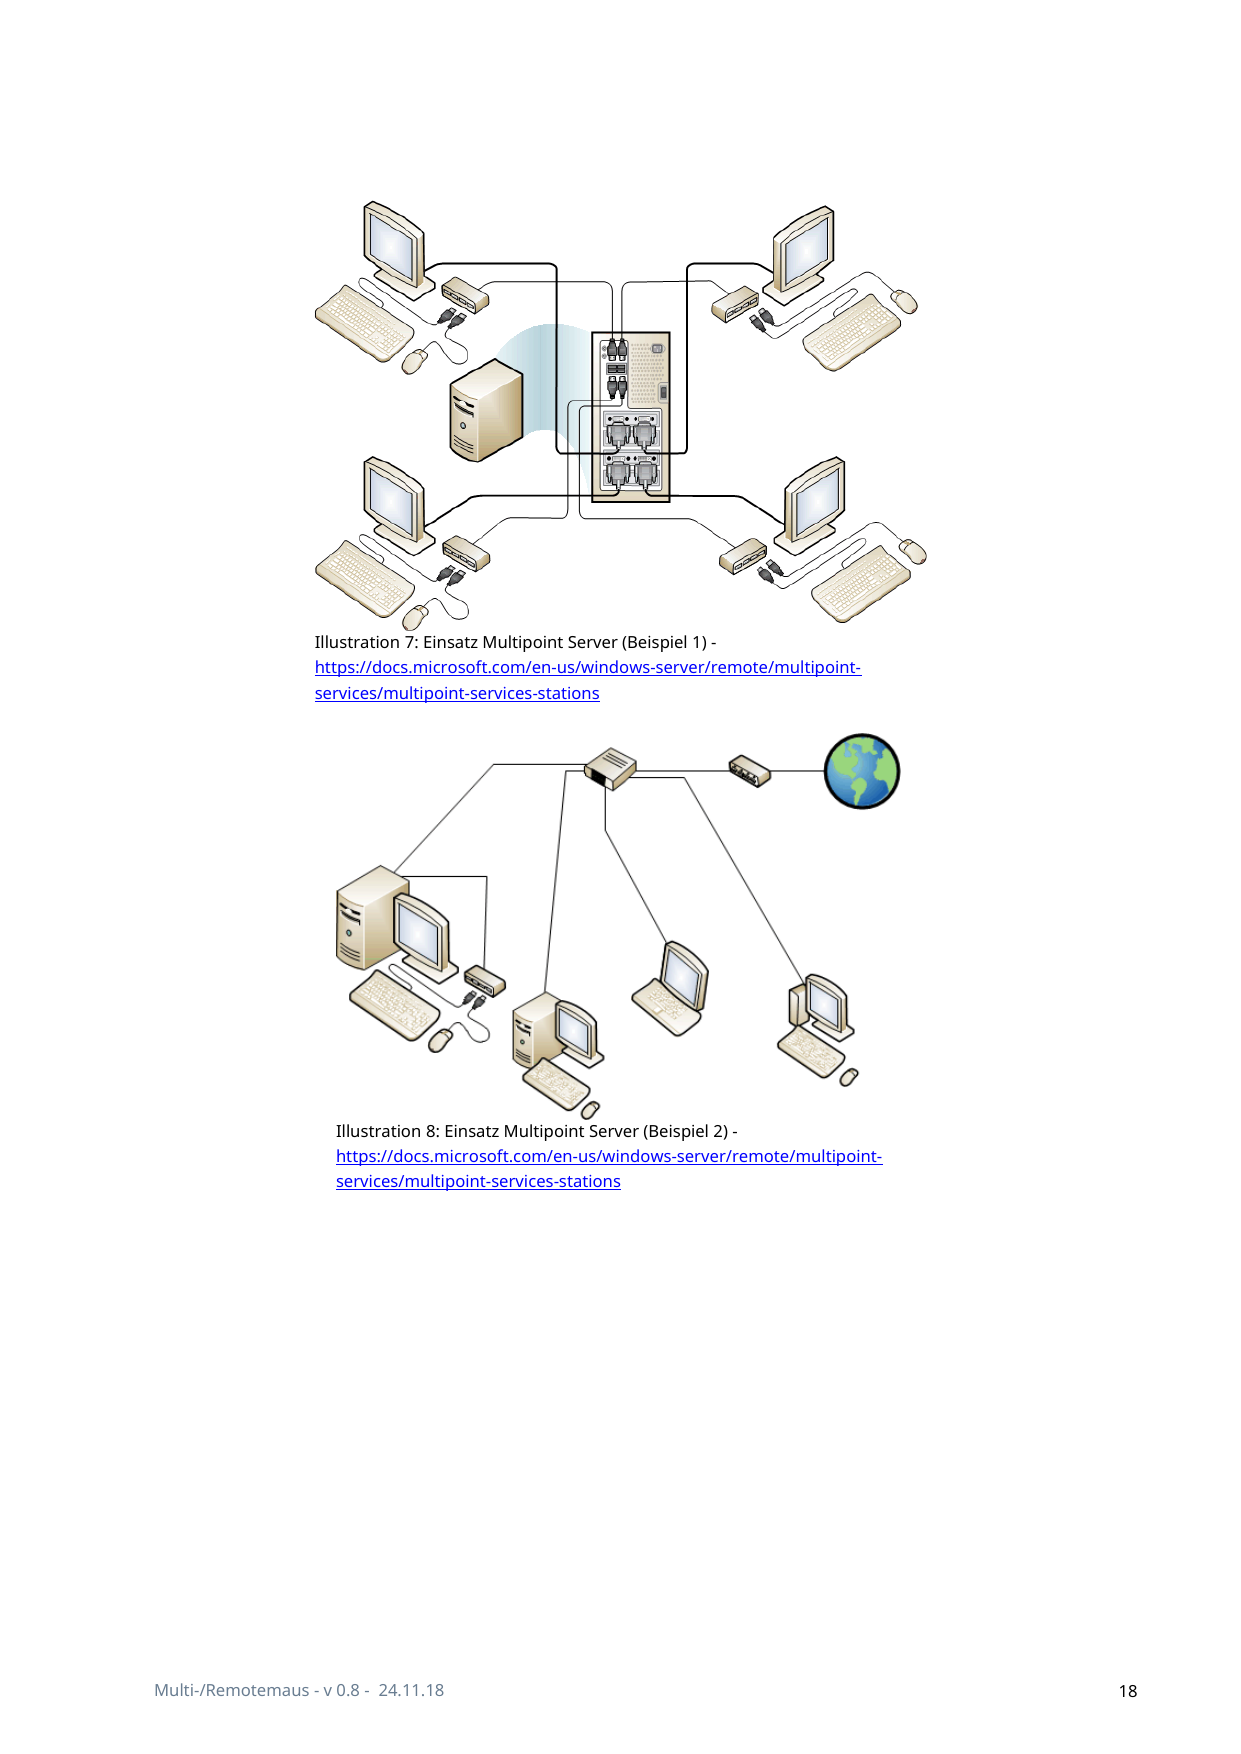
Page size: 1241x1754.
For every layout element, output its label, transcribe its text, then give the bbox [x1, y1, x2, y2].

picture [335, 733, 902, 1120]
text Illustration 7: Einsatz Multipoint Server (Beispiel 1) - https://docs.microsoft.com/en-us/windows-server/remote/multipoint-services/multipoint-services-stations [314, 631, 927, 704]
text Illustration 8: Einsatz Multipoint Server (Beispiel 2) - https://docs.microsoft.com/en-us/windows-server/remote/multipoint-services/multipoint-services-stations [336, 1120, 901, 1193]
picture [314, 200, 927, 631]
